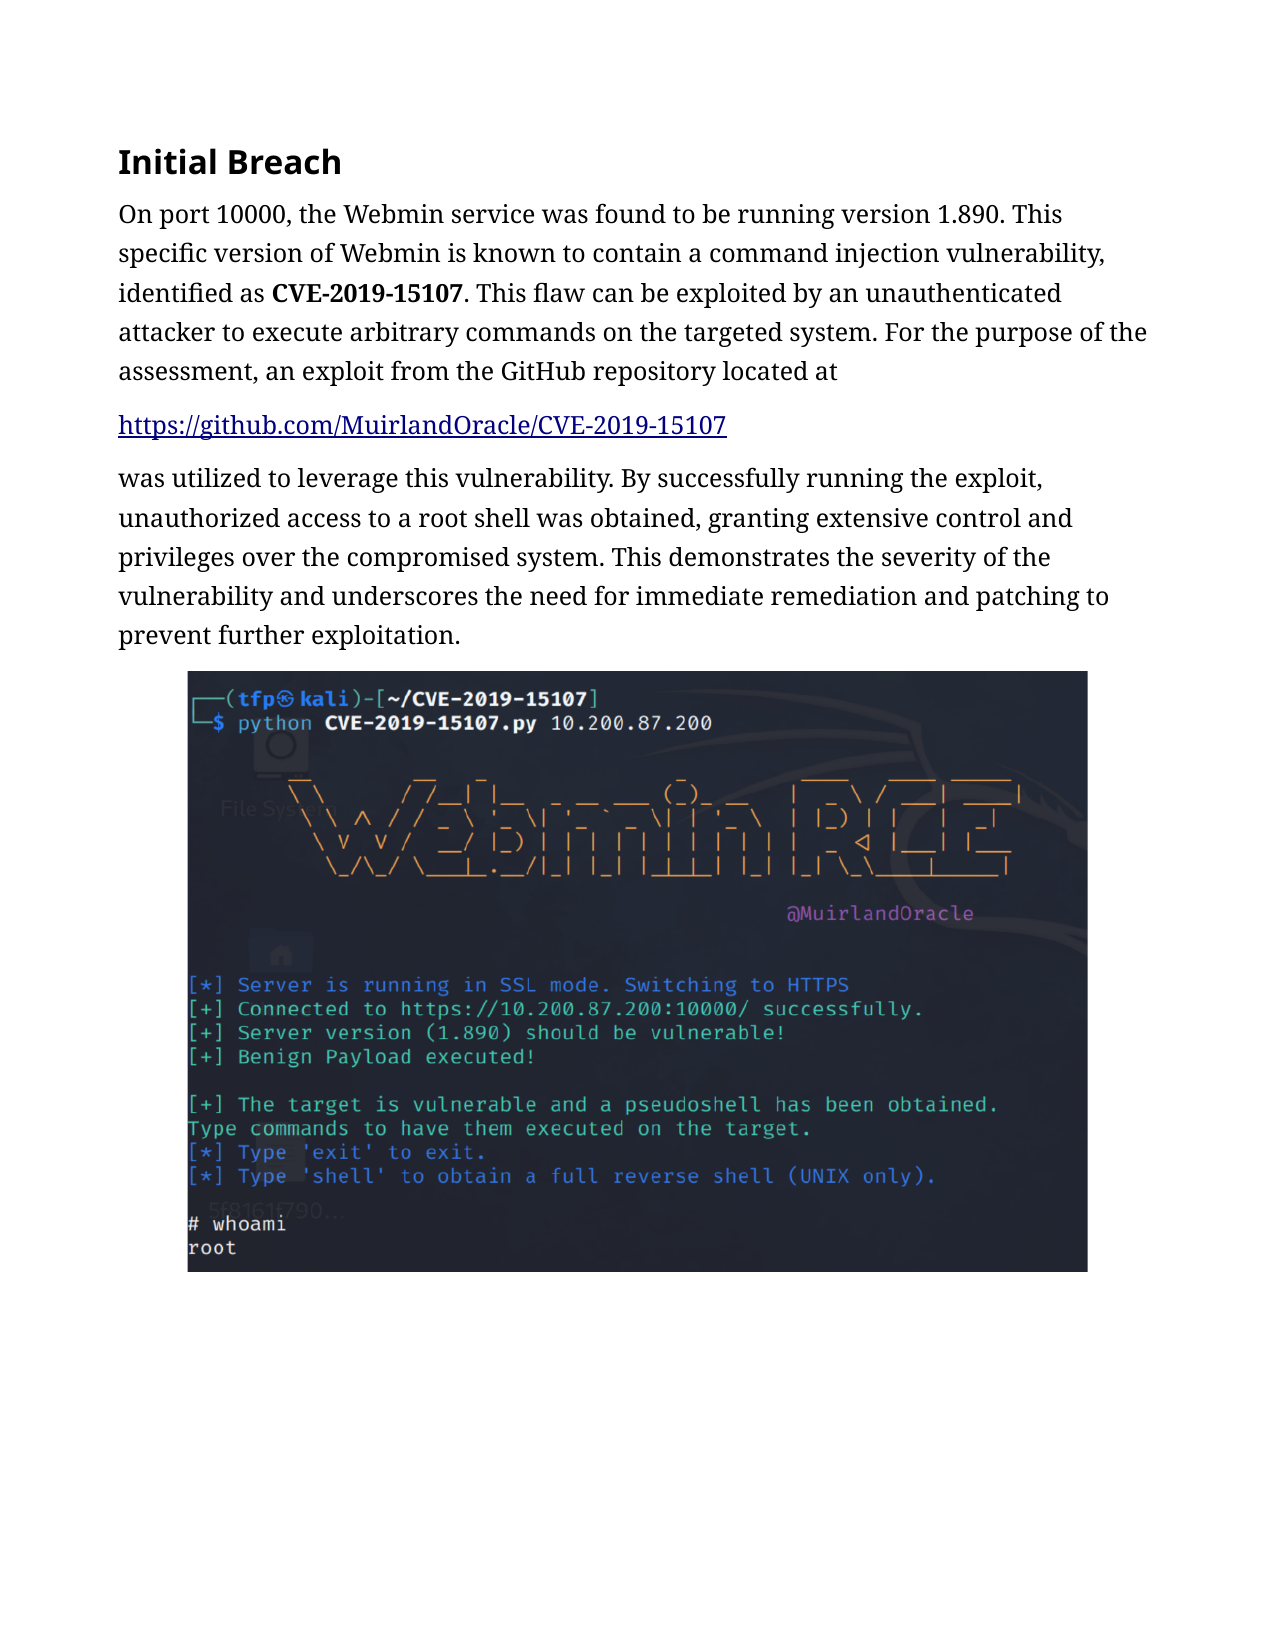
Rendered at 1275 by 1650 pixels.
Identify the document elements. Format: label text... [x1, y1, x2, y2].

text was utilized to leverage this vulnerability. By successfully running the exploit, unauthorized access to a root shell was obtained, granting extensive control and privileges over the compromised system. This demonstrates the severity of the vulnerability and underscores the need for immediate remediation and patching to prevent further exploitation. [118, 461, 1157, 652]
picture [187, 671, 1088, 1272]
text On port 10000, the Webmin service was found to be running version 1.890. This specific version of Webmin is known to contain a command injection vulnerability, identified as CVE-2019-15107. This flaw can be exploited by an unauthenticated attacker to execute arbitrary commands on the targeted system. For the purpose of the assessment, an exploit from the GitHub repository located at [118, 197, 1157, 388]
text https://github.com/MuirlandOracle/CVE-2019-15107 [118, 407, 1157, 441]
subtitle Initial Breach [118, 139, 1157, 184]
